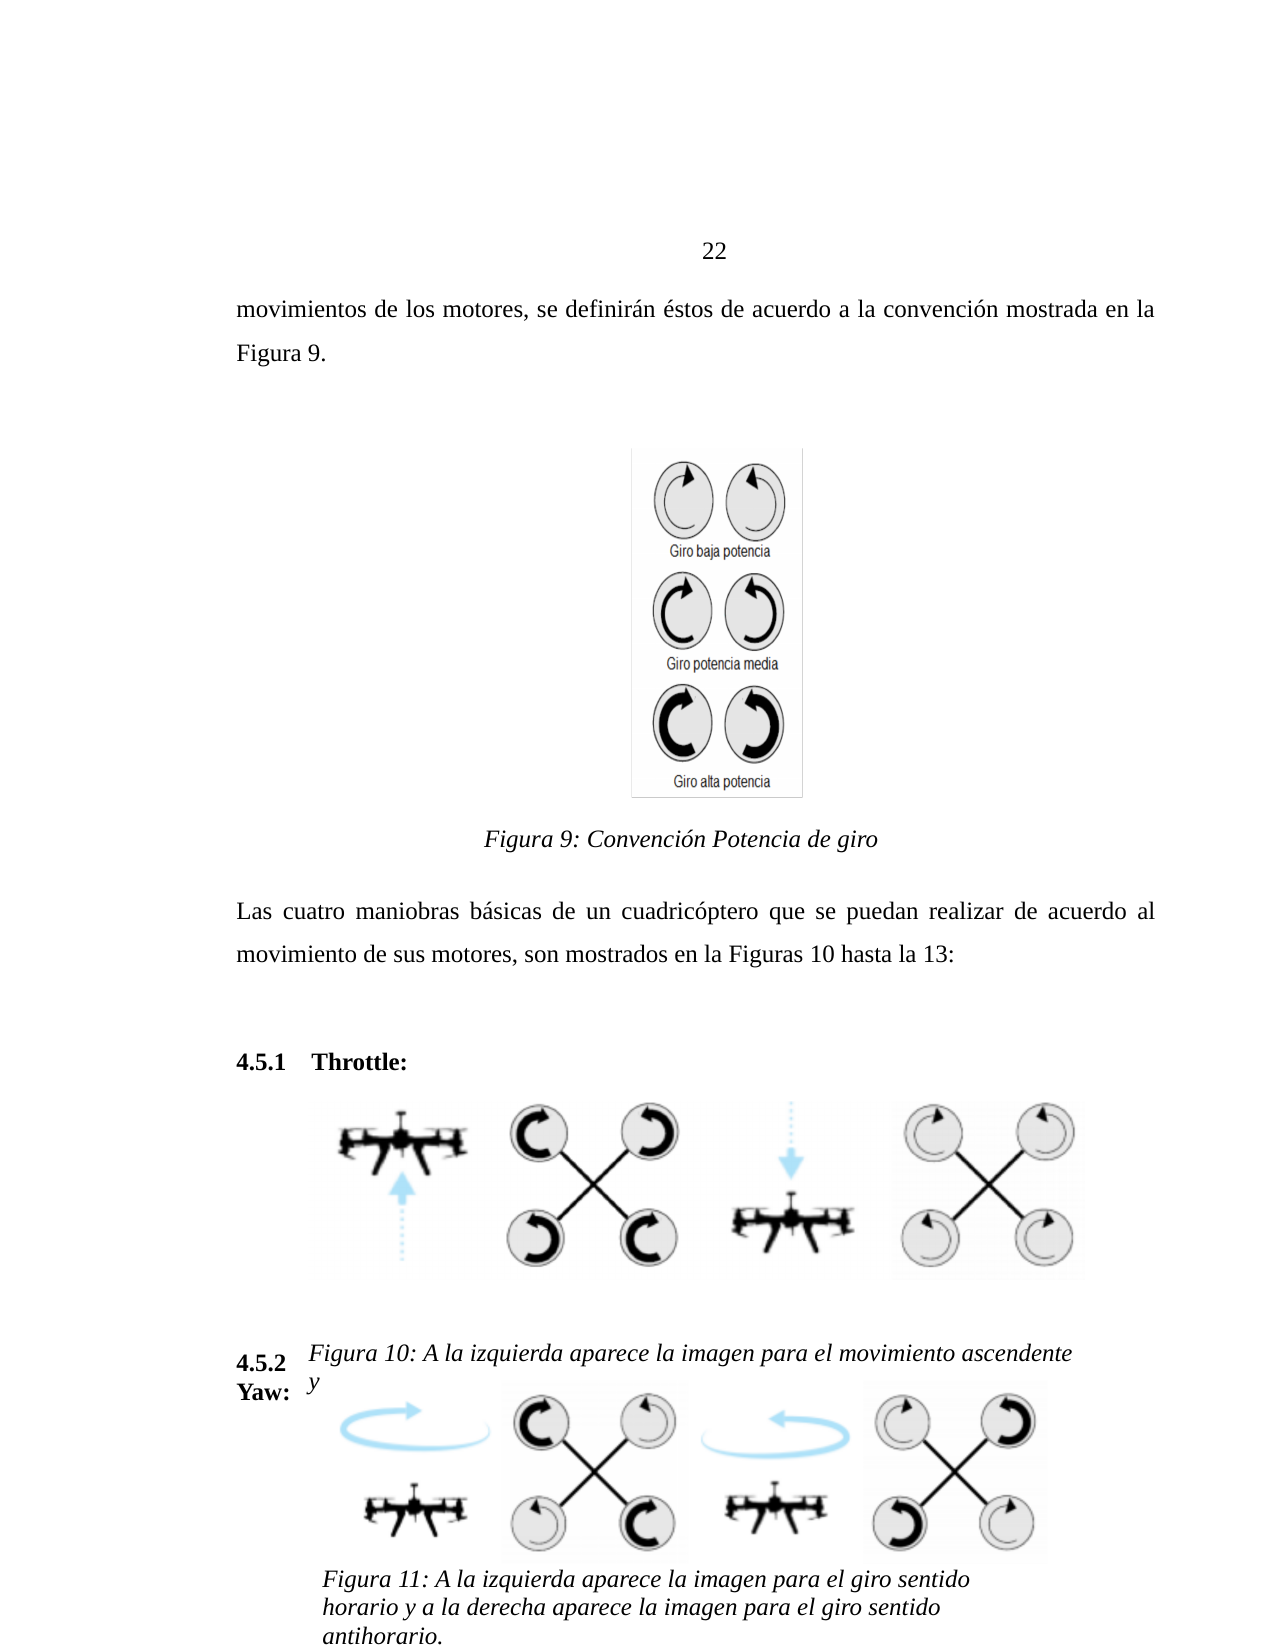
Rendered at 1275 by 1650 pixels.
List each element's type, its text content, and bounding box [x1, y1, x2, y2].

picture [322, 1380, 1048, 1564]
text Figura 10: A la izquierda aparece la imagen para el movimiento ascendente y a la derecha aparece la imagen para el movimiento descendente. [308, 1280, 1085, 1395]
subtitle Throttle: [236, 1047, 1157, 1076]
subtitle Yaw: [236, 1348, 308, 1406]
text Figura 11: A la izquierda aparece la imagen para el giro sentido horario y a la derecha aparece la imagen para el giro sentido antihorario. [322, 1564, 1048, 1650]
picture [308, 1101, 1085, 1280]
subtitle [1085, 1348, 1157, 1406]
text Figura 9: Convención Potencia de giro [484, 824, 949, 852]
picture [483, 418, 950, 824]
text movimientos de los motores, se definirán éstos de acuerdo a la convención mostrada en la Figura 9. [236, 294, 1157, 366]
text Las cuatro maniobras básicas de un cuadricóptero que se puedan realizar de acuerdo al movimiento de sus motores, son mostrados en la Figuras 10 hasta la 13: [236, 896, 1157, 968]
